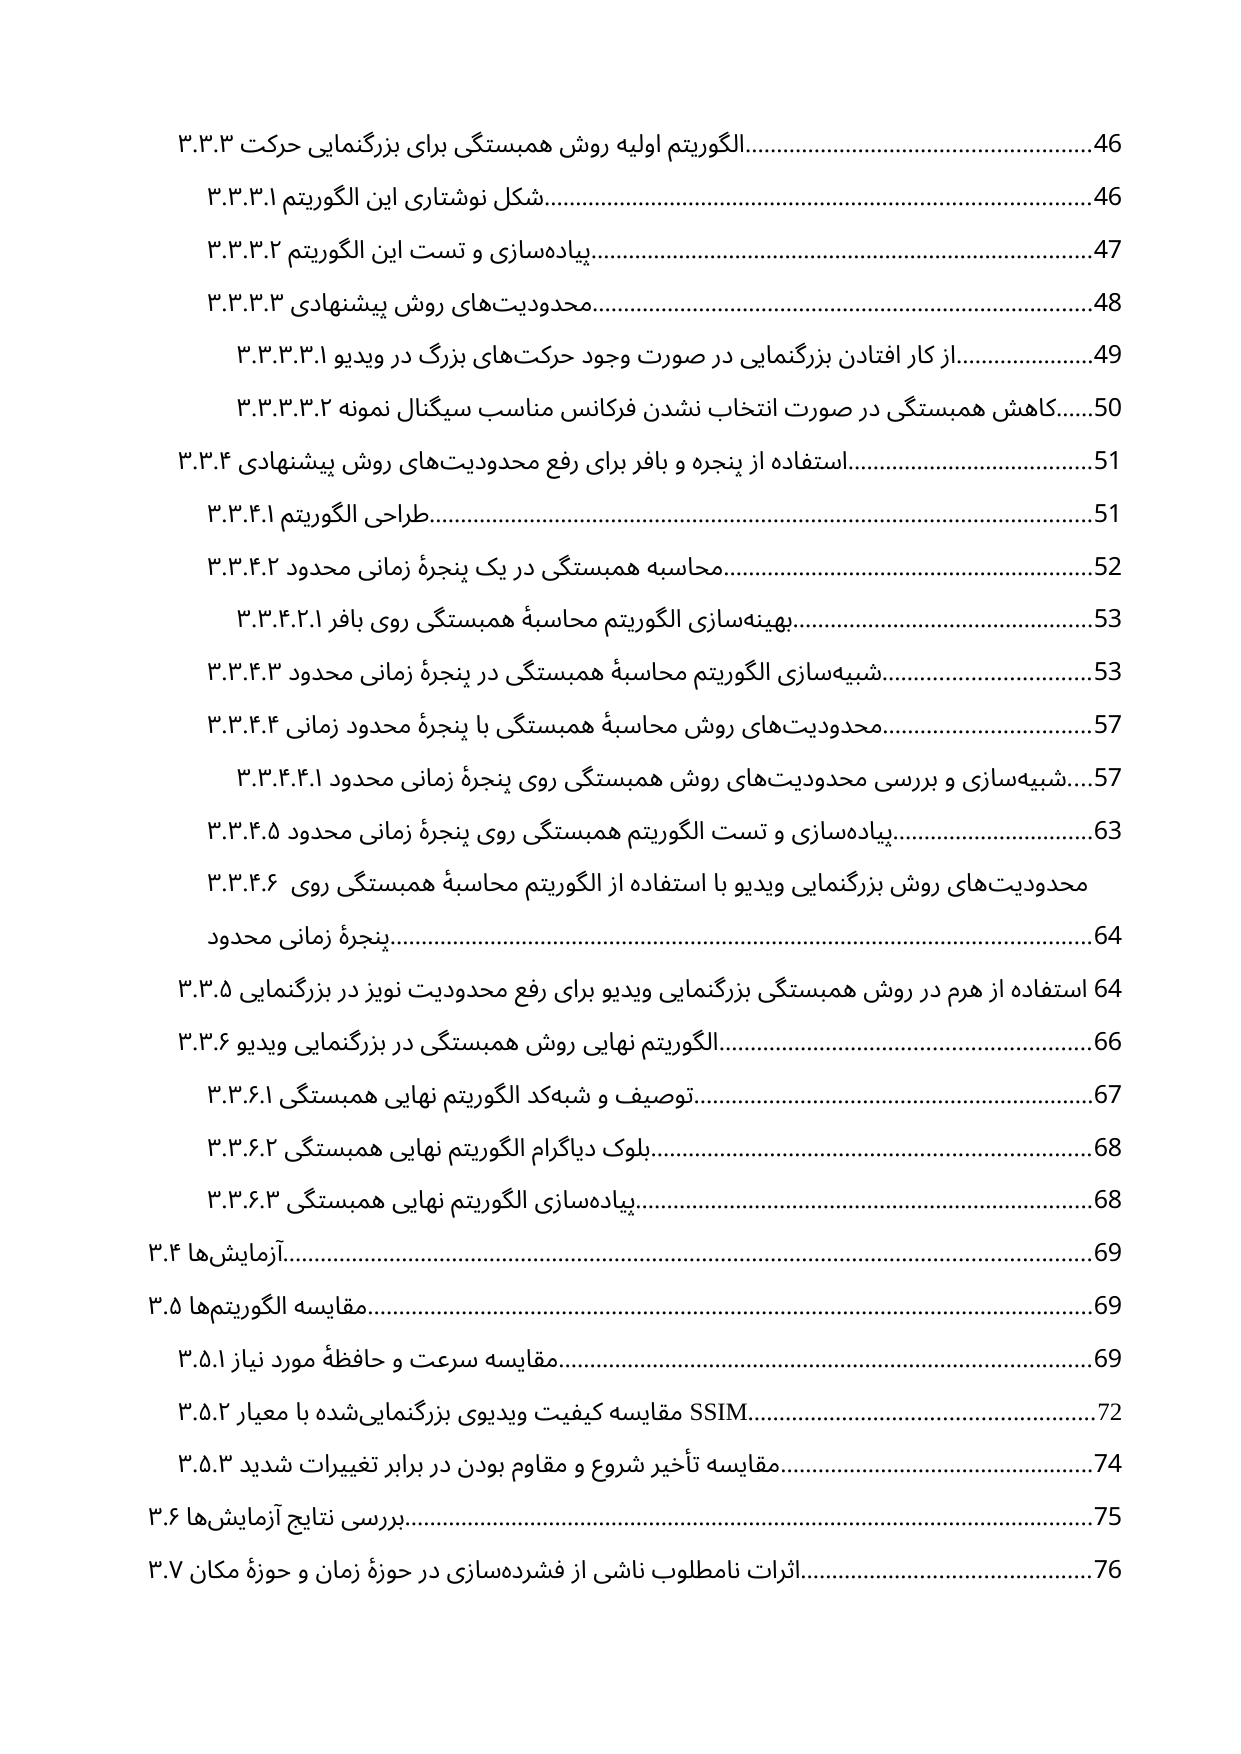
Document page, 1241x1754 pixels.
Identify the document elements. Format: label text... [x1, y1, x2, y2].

text ۳.۳.۴.۴ محدودیت‌های روش محاسبهٔ همبستگی با پنجرهٔ محدود زمانی 57 [207, 699, 1122, 752]
text ۳.۳.۴.۵ پیاده‌سازی و تست الگوریتم همبستگی روی پنجرهٔ زمانی محدود 63 [207, 805, 1122, 857]
text ۳.۳.۴.۶ محدودیت‌های روش بزرگنمایی ویدیو با استفاده از الگوریتم محاسبهٔ همبستگی روی پنجرهٔ زمانی محدود 64 [207, 857, 1122, 963]
text ۳.۳.۴.۳ شبیه‌سازی الگوریتم محاسبهٔ همبستگی در پنجرهٔ زمانی محدود 53 [207, 646, 1122, 699]
text ۳.۳.۶ الگوریتم نهایی روش همبستگی در بزرگنمایی ویدیو 66 [177, 1016, 1122, 1069]
text ۳.۳.۶.۲ بلوک دیاگرام الگوریتم نهایی همبستگی 68 [207, 1122, 1122, 1174]
text ۳.۳.۶.۳ پیاده‌سازی الگوریتم نهایی همبستگی 68 [207, 1174, 1122, 1227]
text ۳.۵.۱ مقایسه سرعت و حافظهٔ مورد نیاز 69 [177, 1333, 1122, 1386]
text ۳.۳.۳ الگوریتم اولیه روش همبستگی برای بزرگنمایی حرکت 46 [177, 118, 1122, 171]
text ۳.۳.۶.۱ توصیف و شبه‌کد الگوریتم نهایی همبستگی 67 [207, 1069, 1122, 1122]
text ۳.۵.۳ مقایسه تأخیر شروع و مقاوم بودن در برابر تغییرات شدید 74 [177, 1438, 1122, 1491]
text ۳.۳.۳.۳.۱ از کار افتادن بزرگنمایی در صورت وجود حرکت‌های بزرگ در ویدیو 49 [236, 329, 1122, 382]
text ۳.۵ مقایسه الگوریتم‌ها 69 [148, 1280, 1122, 1333]
text ۳.۳.۴.۴.۱ شبیه‌سازی و بررسی محدودیت‌های روش همبستگی روی پنجرهٔ زمانی محدود 57 [236, 752, 1122, 805]
text ۳.۳.۴.۲ محاسبه همبستگی در یک پنجرهٔ زمانی محدود 52 [207, 541, 1122, 593]
text ۳.۶ بررسی نتایج آزمایش‌ها 75 [148, 1491, 1122, 1544]
text ۳.۳.۳.۲ پیاده‌سازی و تست این الگوریتم 47 [207, 224, 1122, 277]
text ۳.۷ اثرات نامطلوب ناشی از فشرده‌سازی در حوزهٔ زمان و حوزهٔ مکان 76 [148, 1544, 1122, 1597]
text ۳.۳.۳.۱ شکل نوشتاری این الگوریتم 46 [207, 171, 1122, 224]
text ۳.۳.۳.۳.۲ کاهش همبستگی در صورت انتخاب نشدن فرکانس مناسب سیگنال نمونه 50 [236, 382, 1122, 435]
text ۳.۳.۵ استفاده از هرم در روش همبستگی بزرگنمایی ویدیو برای رفع محدودیت نویز در بزرگنمایی 64 [177, 963, 1122, 1016]
text ۳.۵.۲ مقایسه کیفیت ویدیوی بزرگنمایی‌شده با معیار SSIM 72 [177, 1386, 1122, 1438]
text ۳.۳.۴.۱ طراحی الگوریتم 51 [207, 488, 1122, 541]
text ۳.۳.۴ استفاده از پنجره و بافر برای رفع محدودیت‌های روش پیشنهادی 51 [177, 435, 1122, 488]
text ۳.۳.۳.۳ محدودیت‌های روش پیشنهادی 48 [207, 277, 1122, 329]
text ۳.۴ آزمایش‌ها 69 [148, 1227, 1122, 1280]
text ۳.۳.۴.۲.۱ بهینه‌سازی الگوریتم محاسبهٔ همبستگی روی بافر 53 [236, 593, 1122, 646]
